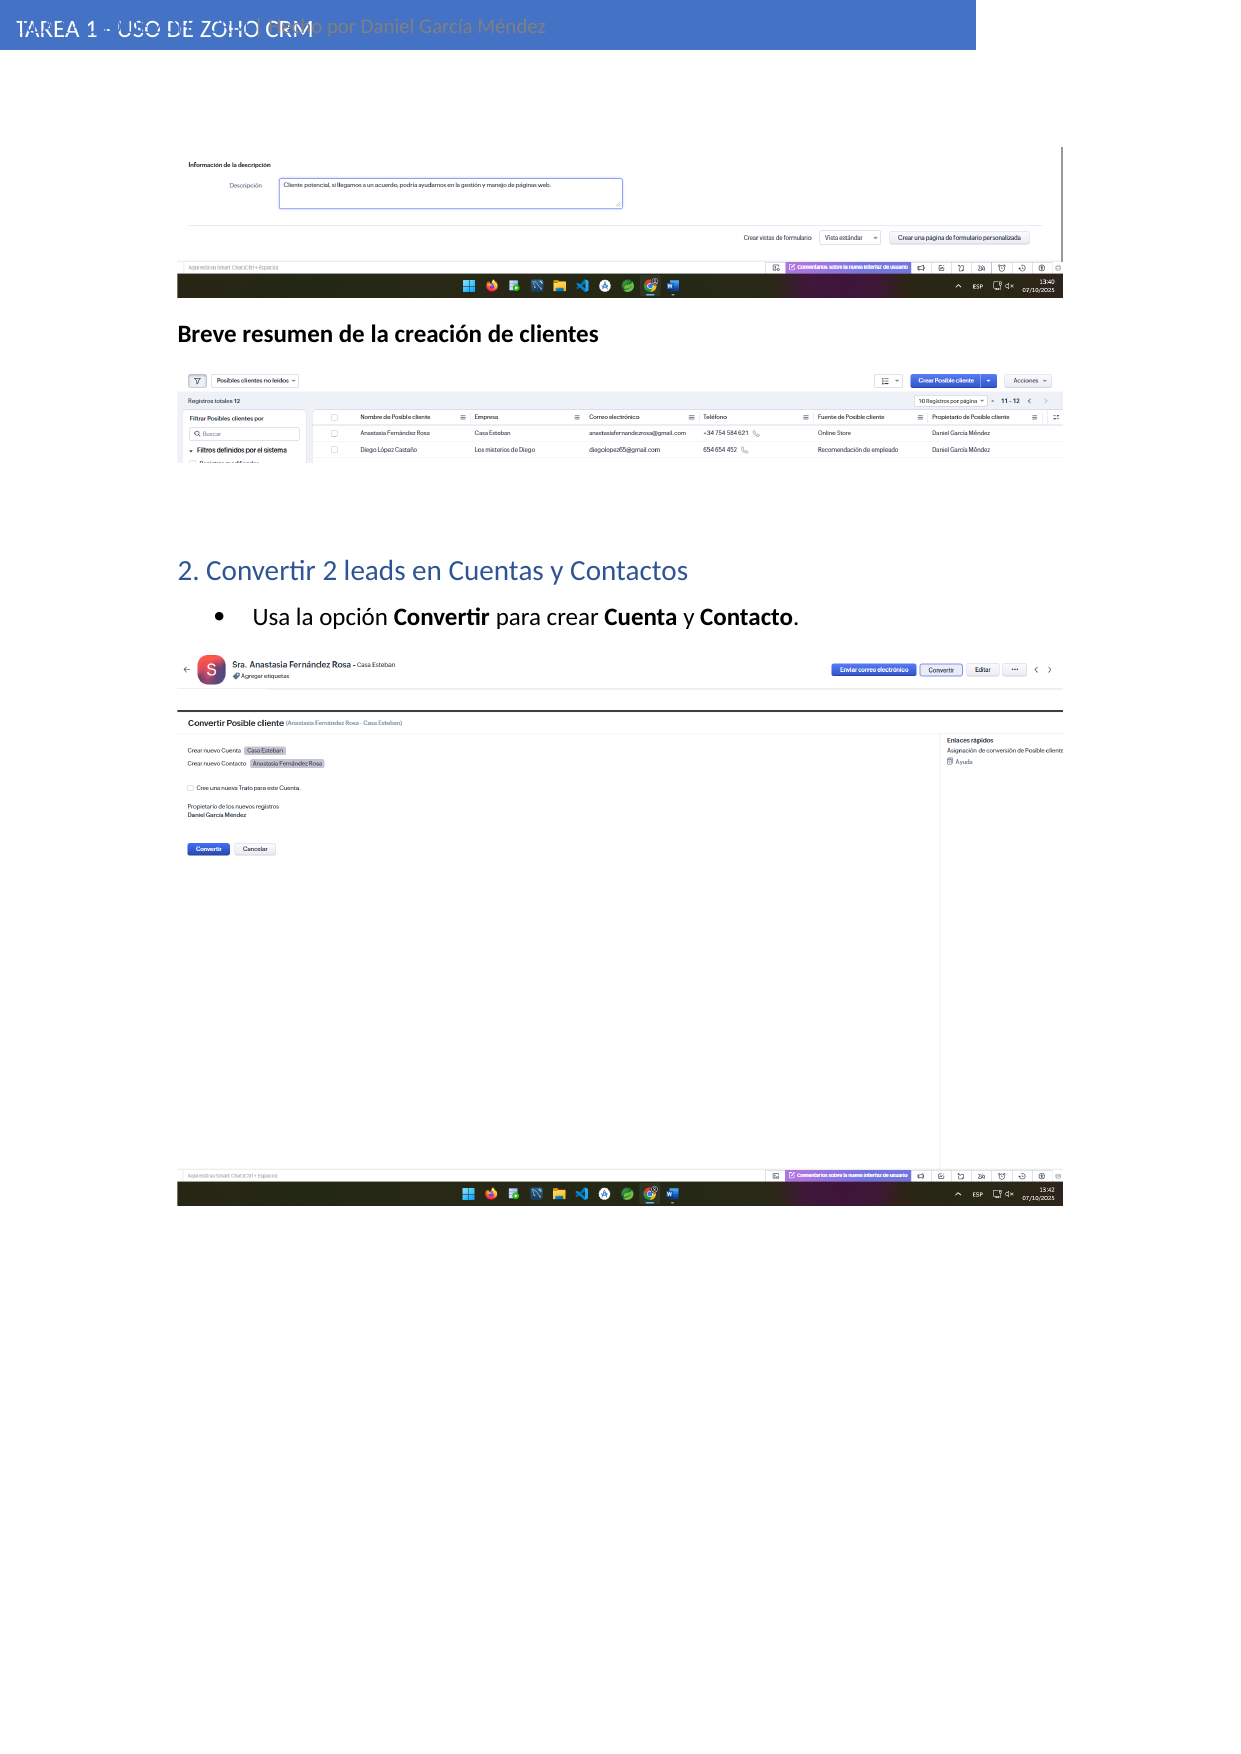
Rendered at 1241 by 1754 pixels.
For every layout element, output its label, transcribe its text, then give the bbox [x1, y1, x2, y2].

list Usa la opción Convertir para crear Cuenta y Contacto. [215, 601, 1063, 632]
subtitle 2. Convertir 2 leads en Cuentas y Contactos [177, 552, 1063, 587]
text Breve resumen de la creación de clientes [177, 319, 1063, 349]
